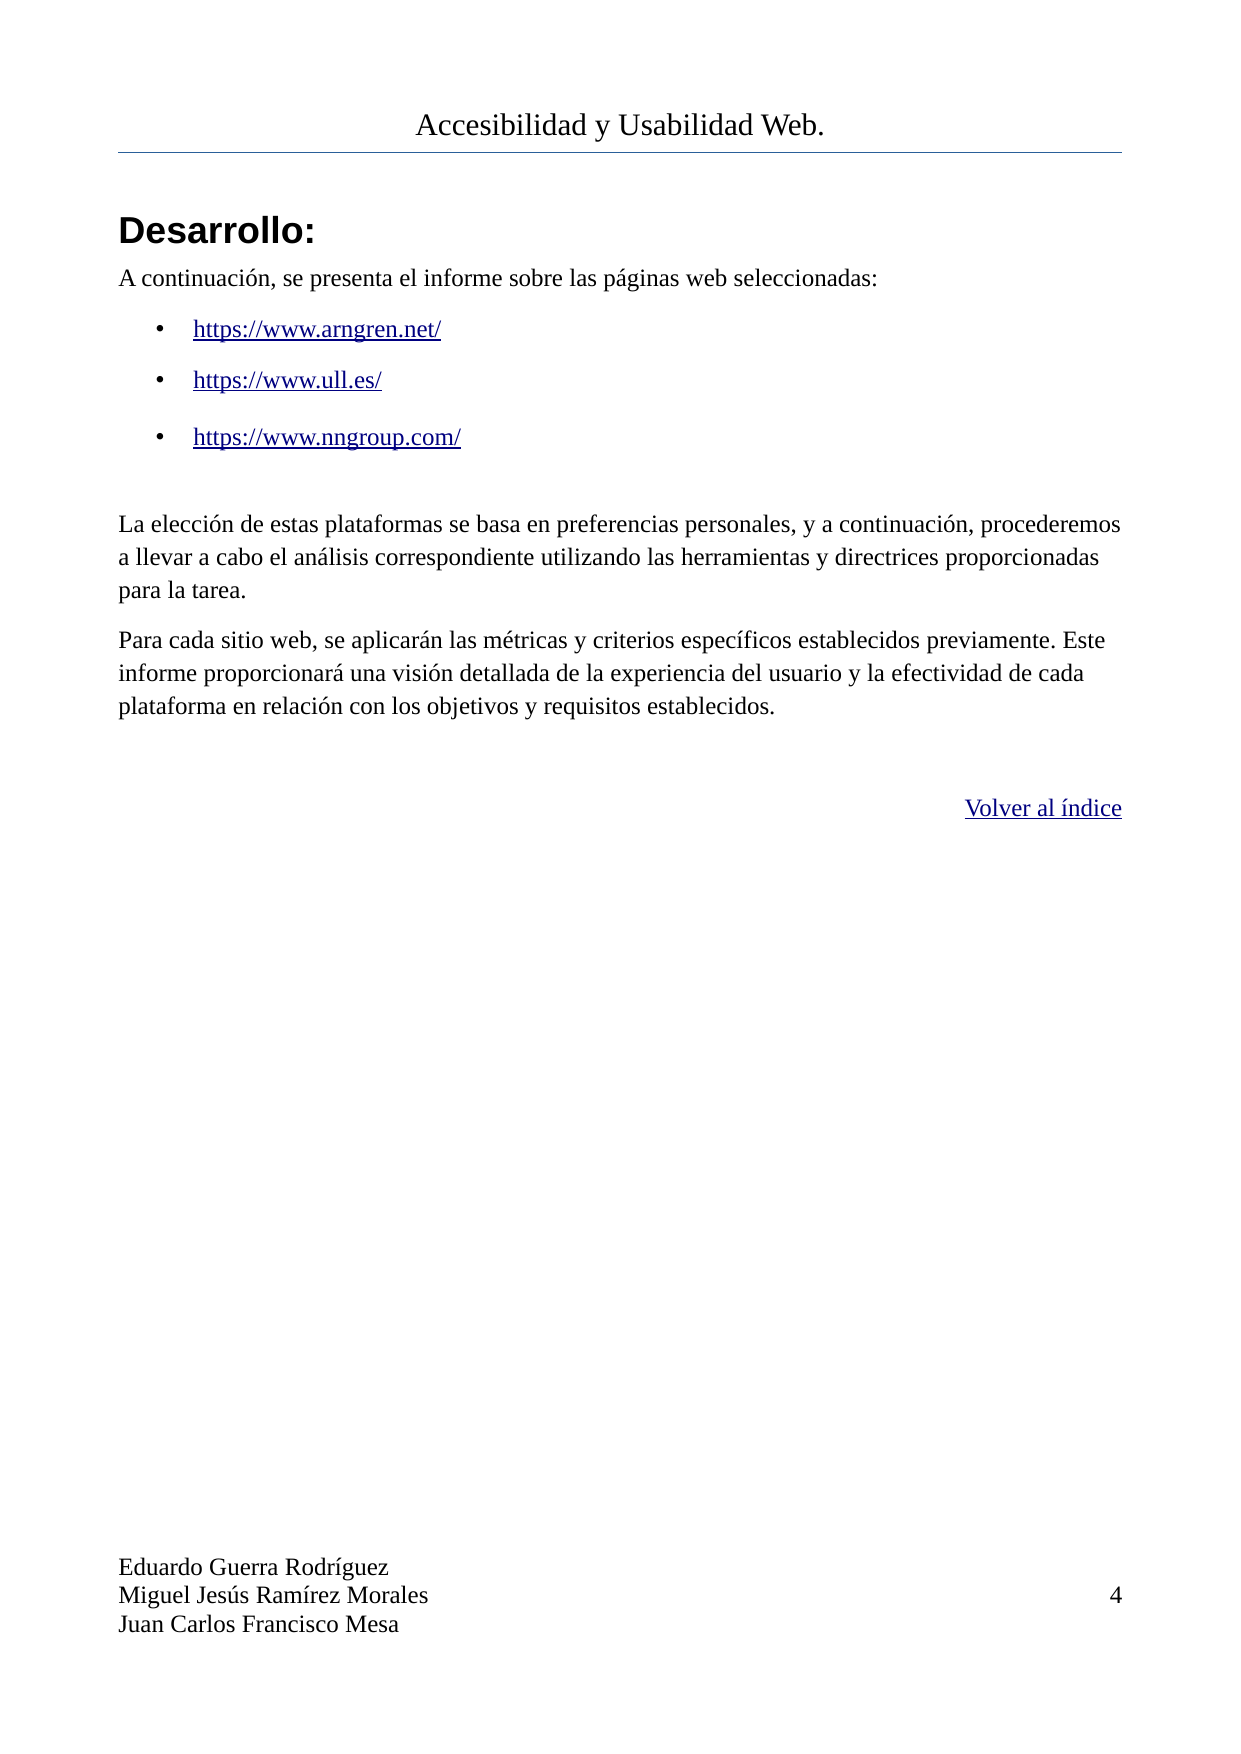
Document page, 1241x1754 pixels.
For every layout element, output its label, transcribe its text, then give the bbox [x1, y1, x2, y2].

text La elección de estas plataformas se basa en preferencias personales, y a continuación, procederemos a llevar a cabo el análisis correspondiente utilizando las herramientas y directrices proporcionadas para la tarea. [118, 509, 1122, 603]
text Para cada sitio web, se aplicarán las métricas y criterios específicos establecidos previamente. Este informe proporcionará una visión detallada de la experiencia del usuario y la efectividad de cada plataforma en relación con los objetivos y requisitos establecidos. [118, 625, 1122, 720]
list https://www.arngren.net/ [156, 314, 1122, 343]
text A continuación, se presenta el informe sobre las páginas web seleccionadas: [118, 263, 1122, 292]
list https://www.nngroup.com/ [156, 422, 1122, 451]
subtitle Desarrollo: [118, 208, 1122, 251]
list https://www.ull.es/ [156, 365, 1122, 394]
text Volver al índice [118, 793, 1122, 822]
